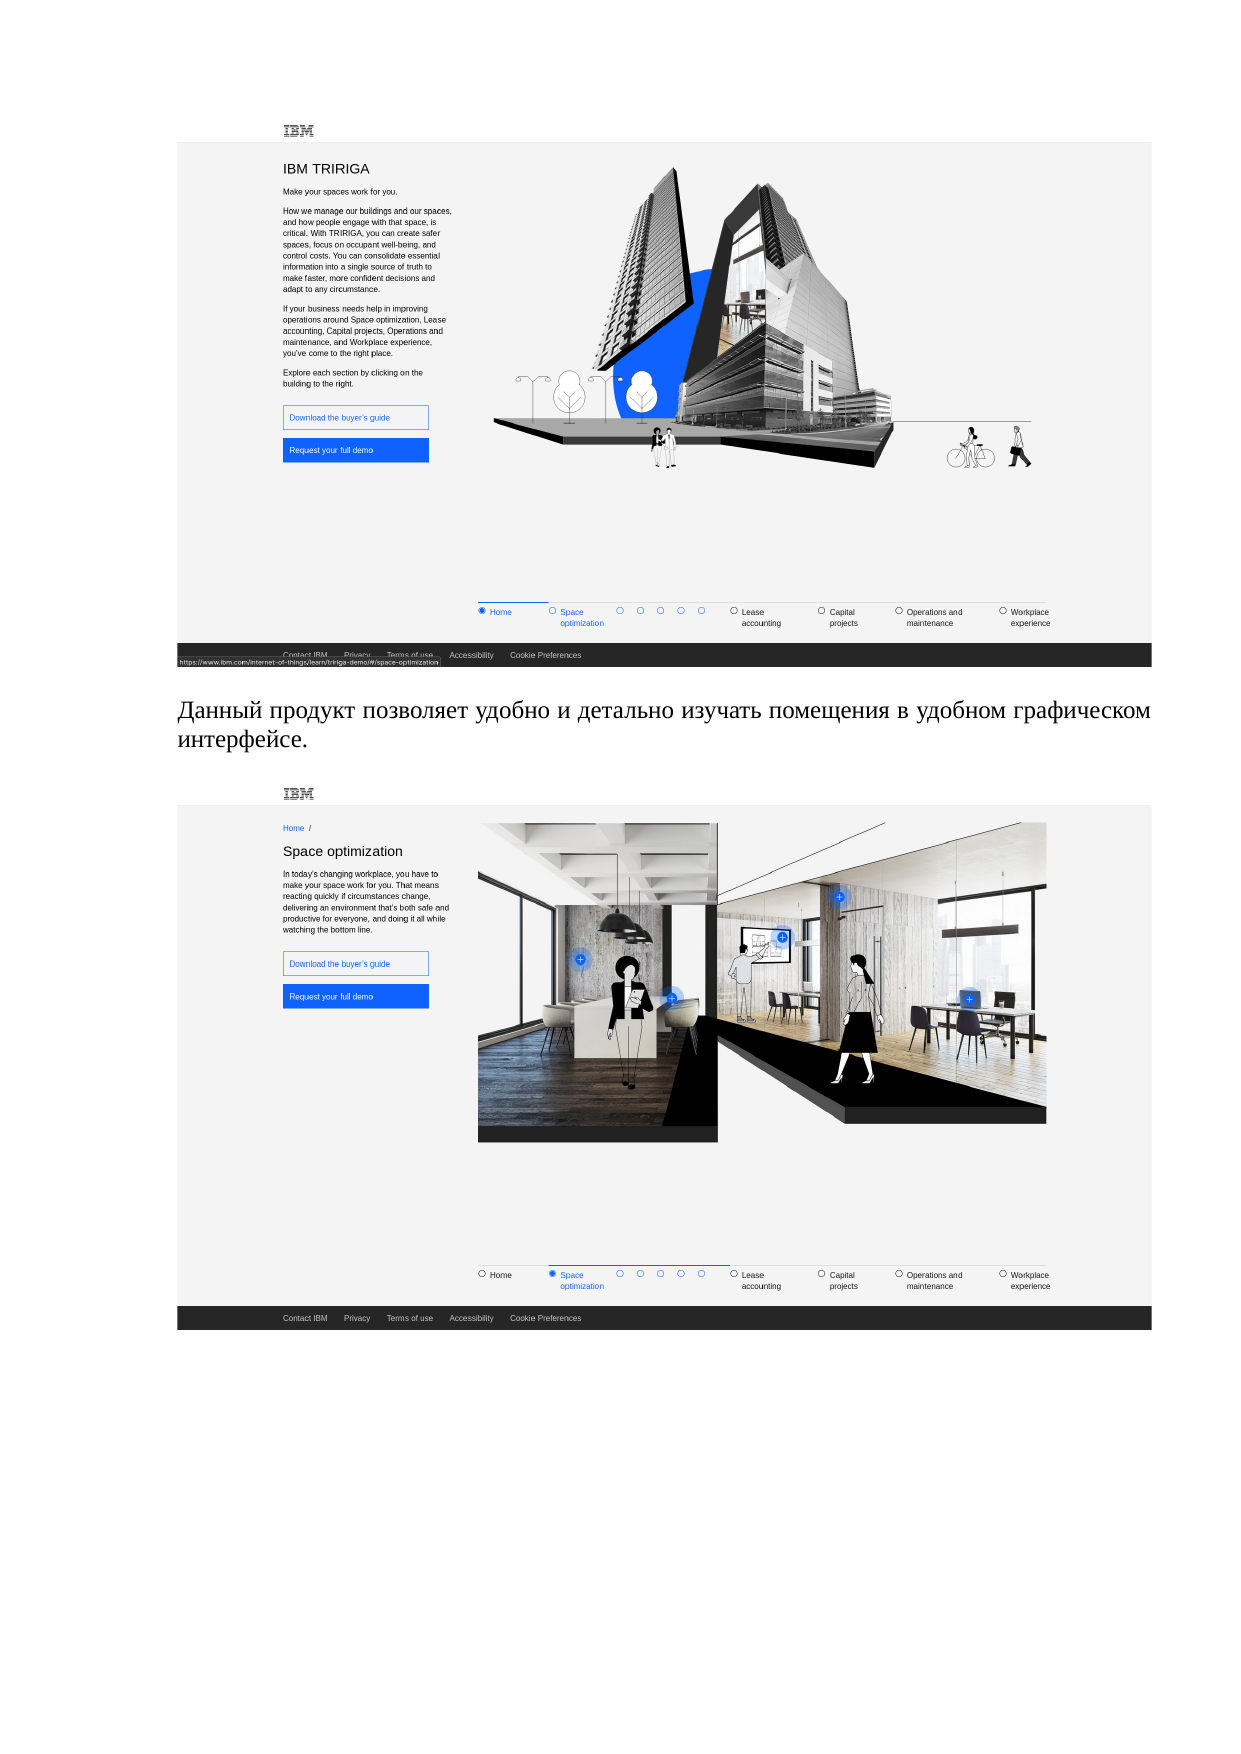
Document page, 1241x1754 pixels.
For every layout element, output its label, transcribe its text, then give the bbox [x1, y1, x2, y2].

picture [177, 118, 1152, 667]
picture [177, 781, 1152, 1330]
text Данный продукт позволяет удобно и детально изучать помещения в удобном графическом интерфейсе. [177, 695, 1152, 752]
